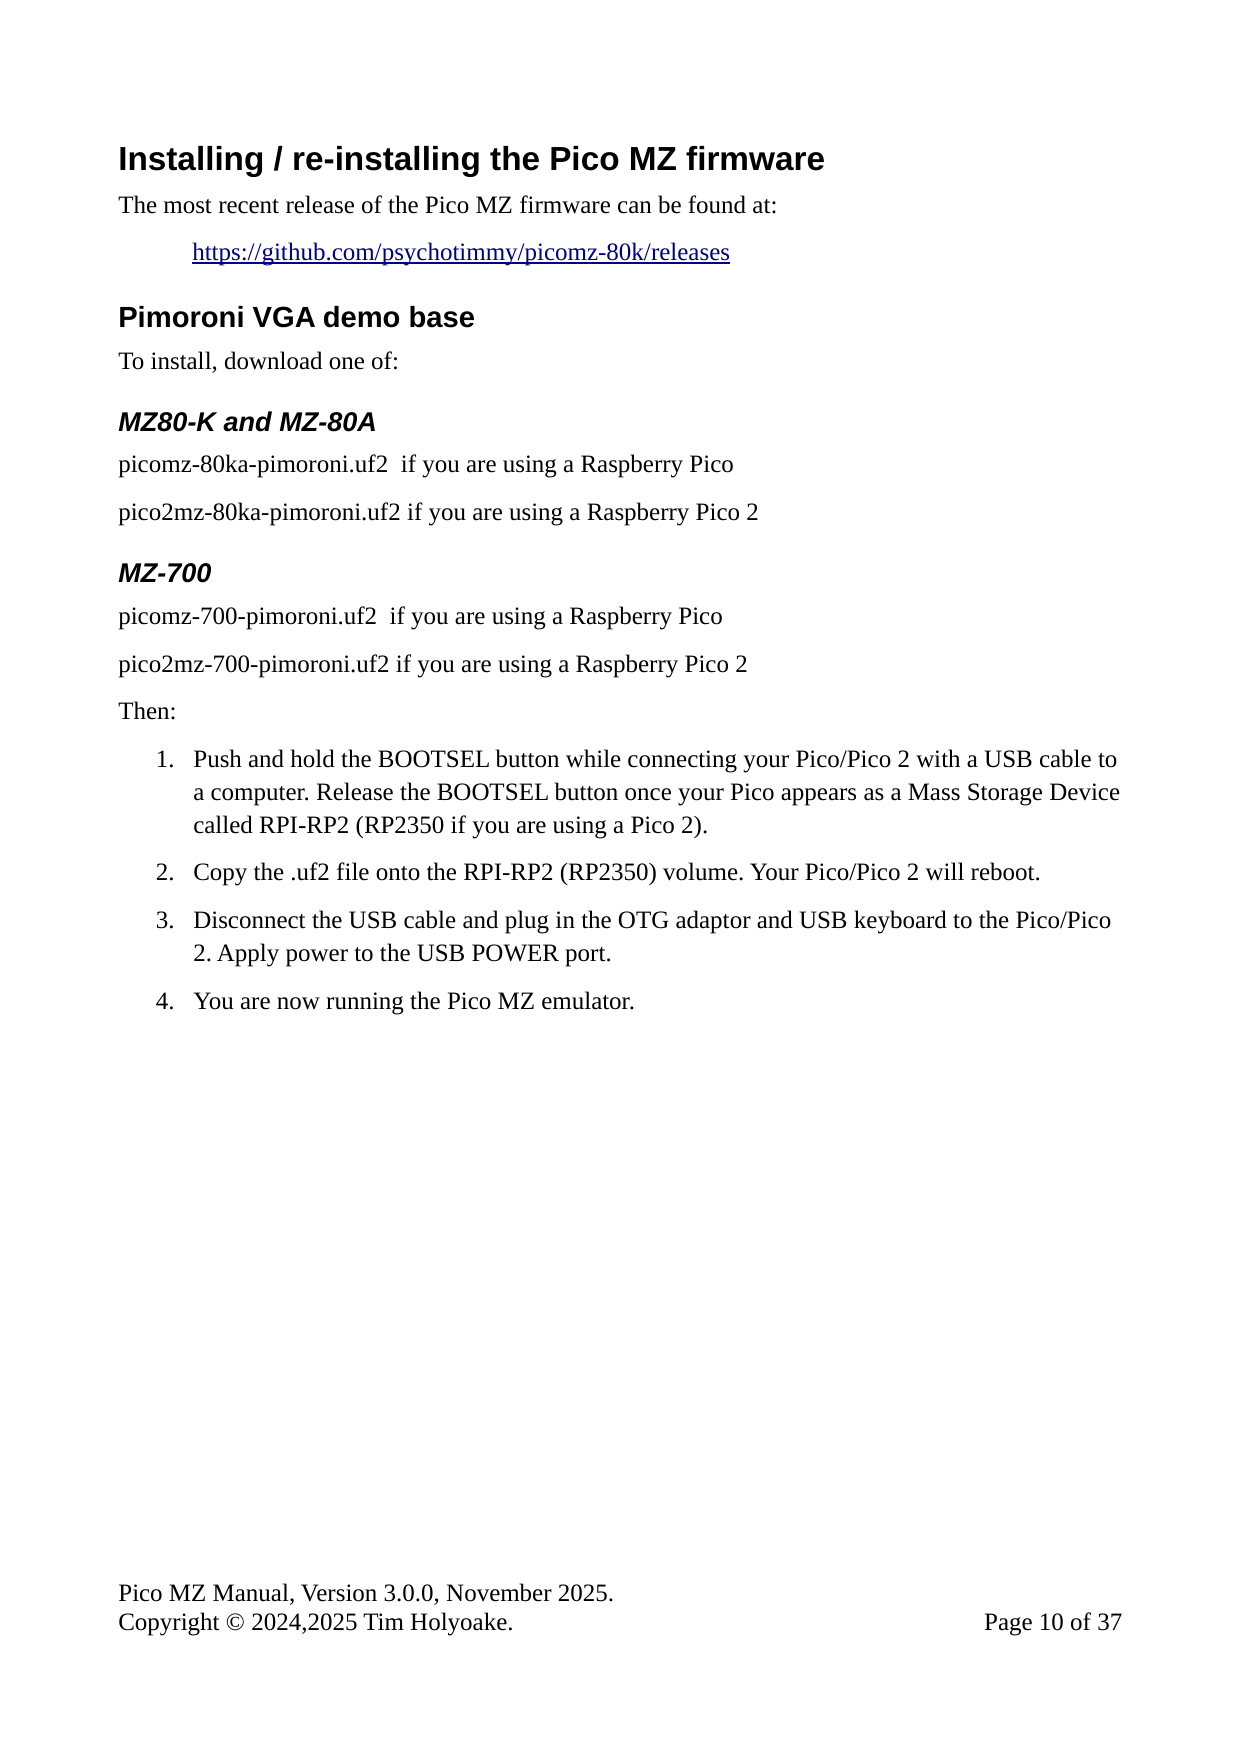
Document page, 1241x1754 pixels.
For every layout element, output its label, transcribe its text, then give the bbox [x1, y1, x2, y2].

text pico2mz-700-pimoroni.uf2 if you are using a Raspberry Pico 2 [118, 649, 1122, 677]
list Push and hold the BOOTSEL button while connecting your Pico/Pico 2 with a USB cable to a computer. Release the BOOTSEL button once your Pico appears as a Mass Storage Device called RPI-RP2 (RP2350 if you are using a Pico 2). [156, 744, 1122, 839]
text https://github.com/psychotimmy/picomz-80k/releases [118, 237, 1122, 266]
subtitle MZ-700 [118, 557, 1122, 588]
list Copy the .uf2 file onto the RPI-RP2 (RP2350) volume. Your Pico/Pico 2 will reboot. [156, 857, 1122, 886]
subtitle Pimoroni VGA demo base [118, 300, 1122, 333]
text pico2mz-80ka-pimoroni.uf2 if you are using a Raspberry Pico 2 [118, 497, 1122, 526]
subtitle MZ80-K and MZ-80A [118, 406, 1122, 437]
list Disconnect the USB cable and plug in the OTG adaptor and USB keyboard to the Pico/Pico 2. Apply power to the USB POWER port. [156, 905, 1122, 967]
list You are now running the Pico MZ emulator. [156, 986, 1122, 1014]
text Then: [118, 696, 1122, 725]
text picomz-700-pimoroni.uf2 if you are using a Raspberry Pico [118, 601, 1122, 630]
subtitle Installing / re-installing the Pico MZ firmware [118, 139, 1122, 177]
text To install, download one of: [118, 346, 1122, 374]
text The most recent release of the Pico MZ firmware can be found at: [118, 190, 1122, 219]
text picomz-80ka-pimoroni.uf2 if you are using a Raspberry Pico [118, 449, 1122, 478]
